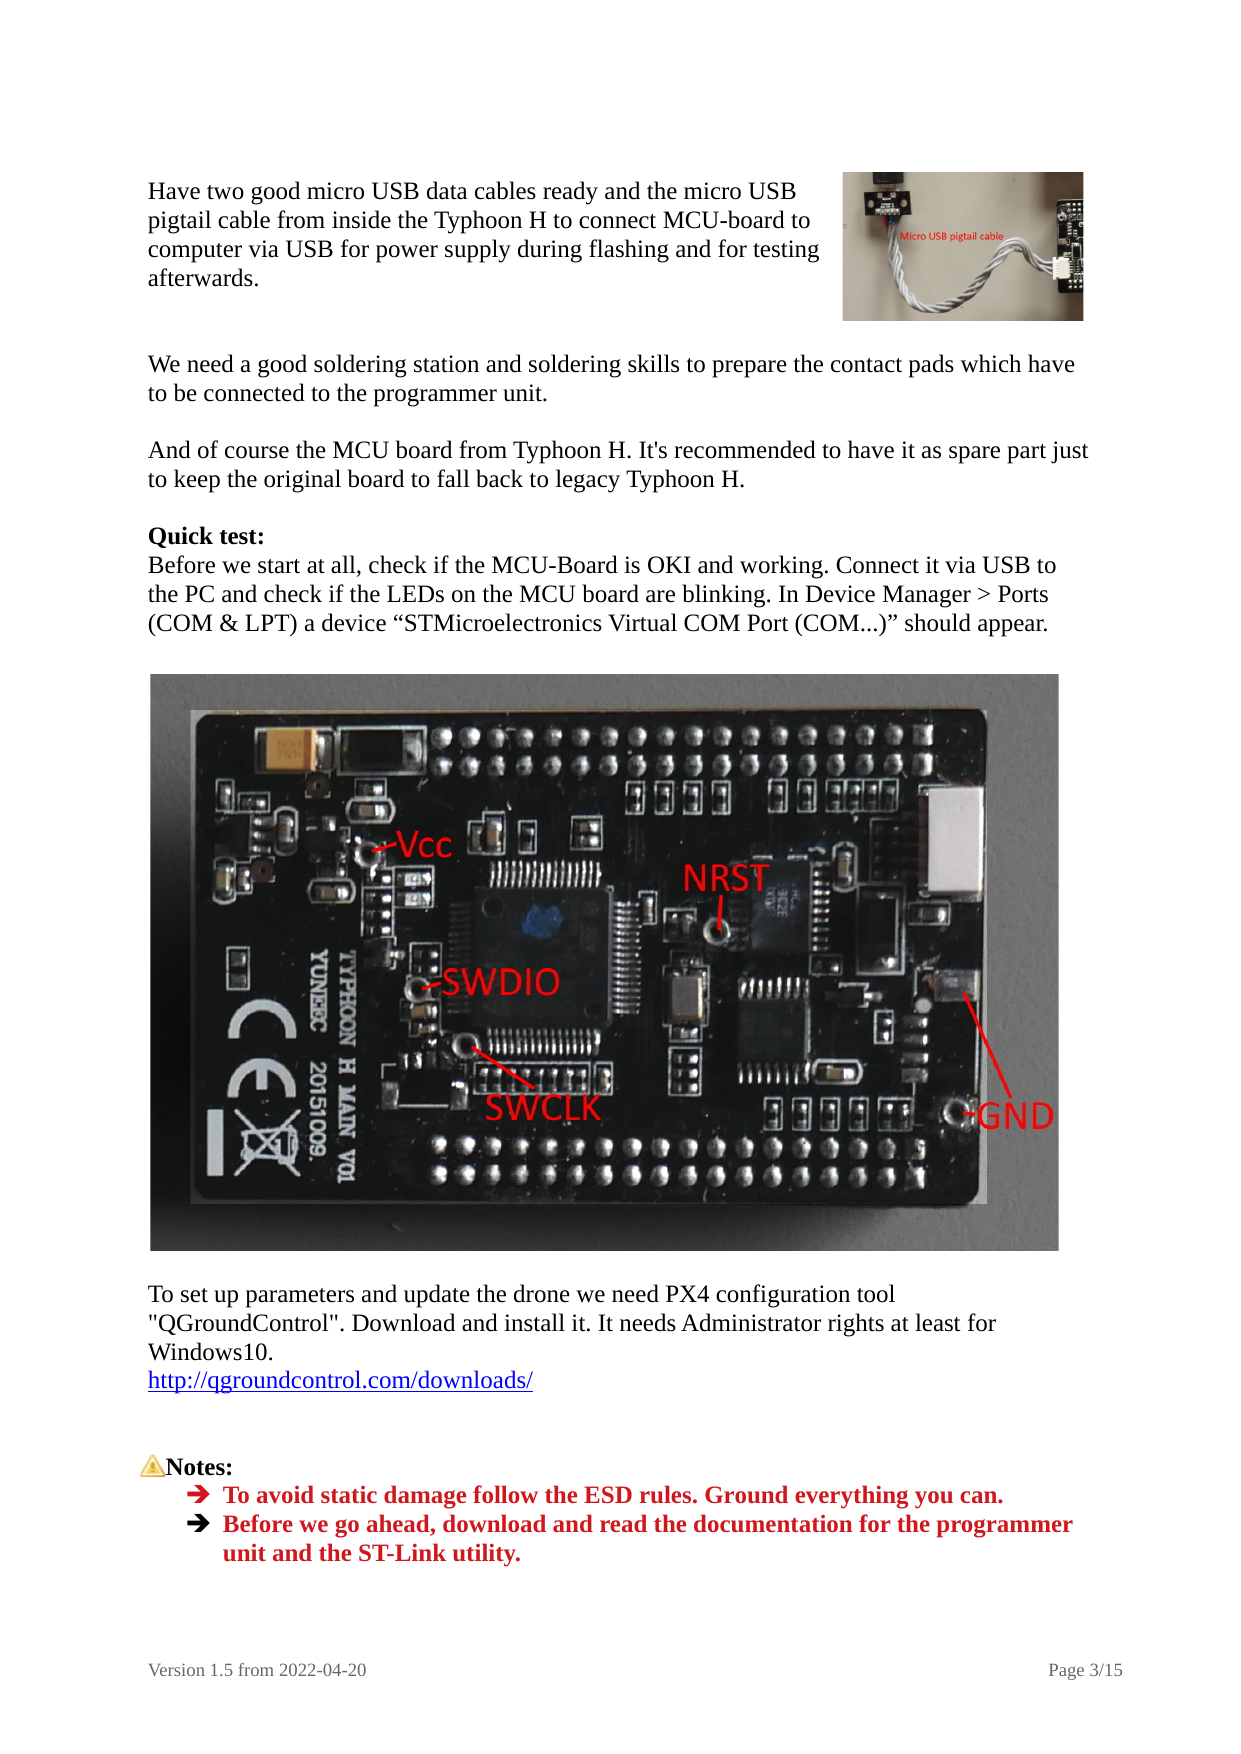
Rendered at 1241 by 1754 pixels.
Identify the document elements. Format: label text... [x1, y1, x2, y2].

text http://qgroundcontrol.com/downloads/ [148, 1366, 1093, 1394]
text Before we start at all, check if the MCU-Board is OKI and working. Connect it via USB to the PC and check if the LEDs on the MCU board are blinking. In Device Manager > Ports (COM & LPT) a device “STMicroelectronics Virtual COM Port (COM...)” should appear. [148, 550, 1093, 636]
list To avoid static damage follow the ESD rules. Ground everything you can. [185, 1481, 1093, 1509]
text Quick test: [148, 521, 1093, 550]
text Notes: [148, 1452, 1093, 1481]
text We need a good soldering station and soldering skills to prepare the contact pads which have to be connected to the programmer unit. [148, 349, 1093, 406]
picture [140, 1453, 166, 1479]
text To set up parameters and update the drone we need PX4 configuration tool "QGroundControl". Download and install it. It needs Administrator rights at least for Windows10. [148, 1279, 1093, 1366]
list Before we go ahead, download and read the documentation for the programmer unit and the ST-Link utility. [185, 1509, 1093, 1567]
picture [150, 674, 1059, 1251]
text Have two good micro USB data cables ready and the micro USB pigtail cable from inside the Typhoon H to connect MCU-board to computer via USB for power supply during flashing and for testing afterwards. [148, 176, 842, 291]
text And of course the MCU board from Typhoon H. It's recommended to have it as spare part just to keep the original board to fall back to legacy Typhoon H. [148, 435, 1093, 493]
picture [842, 172, 1084, 321]
